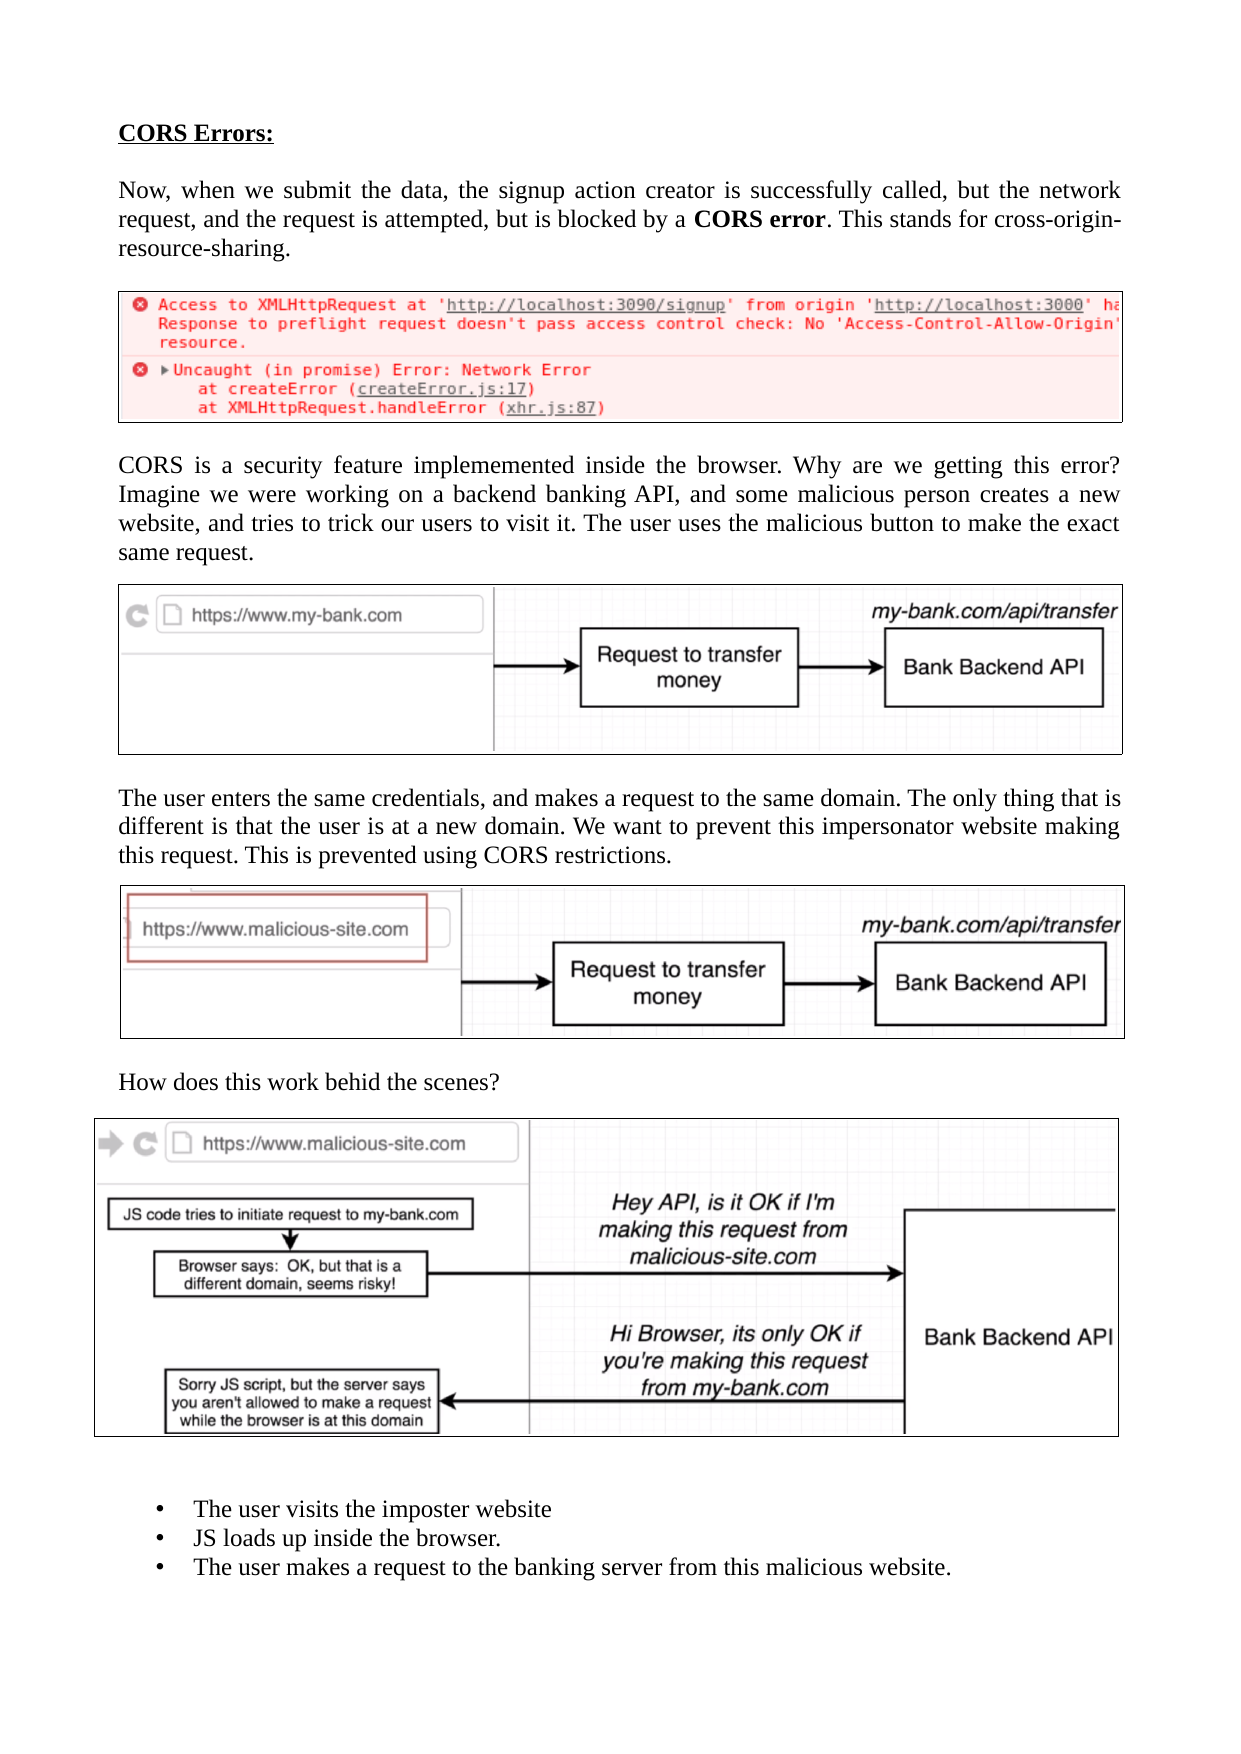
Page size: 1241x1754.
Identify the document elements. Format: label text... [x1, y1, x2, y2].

text Now, when we submit the data, the signup action creator is successfully called, but the network request, and the request is attempted, but is blocked by a CORS error. This stands for cross-origin-resource-sharing. [118, 176, 1122, 262]
text [121, 886, 1124, 1038]
list The user visits the imposter website [156, 1494, 1122, 1523]
text CORS Errors: [118, 118, 1122, 147]
picture [122, 888, 1121, 1036]
list JS loads up inside the browser. [156, 1523, 1122, 1552]
text How does this work behid the scenes? [118, 1067, 1122, 1096]
list The user makes a request to the banking server from this malicious website. [156, 1552, 1122, 1580]
text CORS is a security feature implememented inside the browser. Why are we getting this error? Imagine we were working on a backend banking API, and some malicious person creates a new website, and tries to trick our users to visit it. The user uses the malicious button to make the exact same request. [118, 451, 1122, 566]
picture [121, 587, 1119, 751]
picture [96, 1120, 1116, 1434]
text The user enters the same credentials, and makes a request to the same domain. The only thing that is different is that the user is at a new domain. We want to prevent this impersonator website making this request. This is prevented using CORS restrictions. [118, 783, 1122, 869]
picture [121, 293, 1119, 419]
